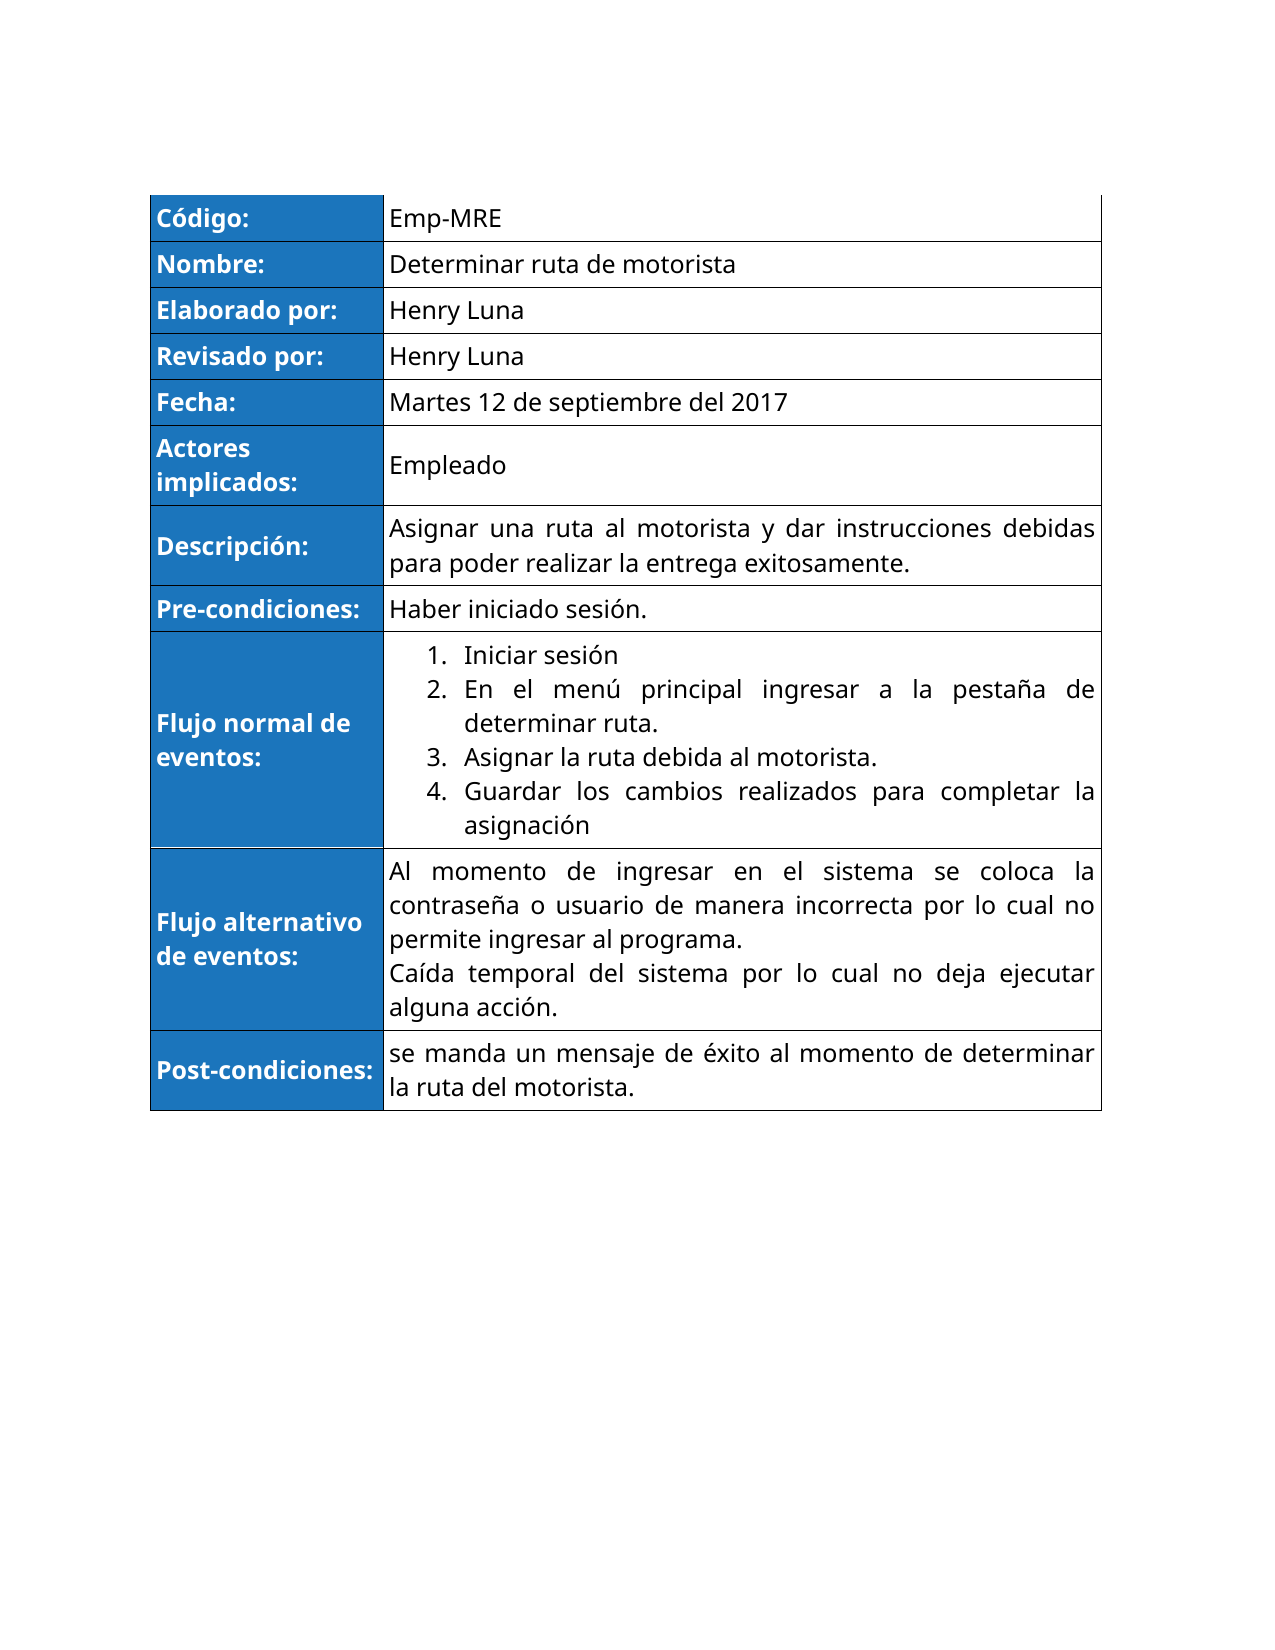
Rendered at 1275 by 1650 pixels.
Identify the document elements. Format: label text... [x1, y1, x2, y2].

table_cell Flujo normal de eventos: [151, 632, 383, 847]
table_cell Descripción: [151, 506, 383, 585]
table_cell Haber iniciado sesión. [384, 586, 1101, 631]
table_cell Elaborado por: [151, 288, 383, 333]
table_cell Empleado [384, 426, 1101, 505]
table_header Emp-MRE [384, 195, 1101, 241]
table_header Código: [151, 195, 383, 241]
table_cell Nombre: [151, 242, 383, 287]
table_cell Revisado por: [151, 334, 383, 379]
table_cell Fecha: [151, 380, 383, 425]
table_cell Iniciar sesión En el menú principal ingresar a la pestaña de determinar ruta. Asignar la ruta debida al motorista. Guardar los cambios realizados para completar la asignación [384, 632, 1101, 847]
table_cell Flujo alternativo de eventos: [151, 849, 383, 1030]
table_cell Pre-condiciones: [151, 586, 383, 631]
table_cell Al momento de ingresar en el sistema se coloca la contraseña o usuario de manera incorrecta por lo cual no permite ingresar al programa. Caída temporal del sistema por lo cual no deja ejecutar alguna acción. [384, 849, 1101, 1030]
table_cell se manda un mensaje de éxito al momento de determinar la ruta del motorista. [384, 1031, 1101, 1110]
table_cell Martes 12 de septiembre del 2017 [384, 380, 1101, 425]
table_cell Post-condiciones: [151, 1031, 383, 1110]
table_cell Henry Luna [384, 288, 1101, 333]
table_cell Determinar ruta de motorista [384, 242, 1101, 287]
table_cell Henry Luna [384, 334, 1101, 379]
table_cell Actores implicados: [151, 426, 383, 505]
table_cell Asignar una ruta al motorista y dar instrucciones debidas para poder realizar la entrega exitosamente. [384, 506, 1101, 585]
